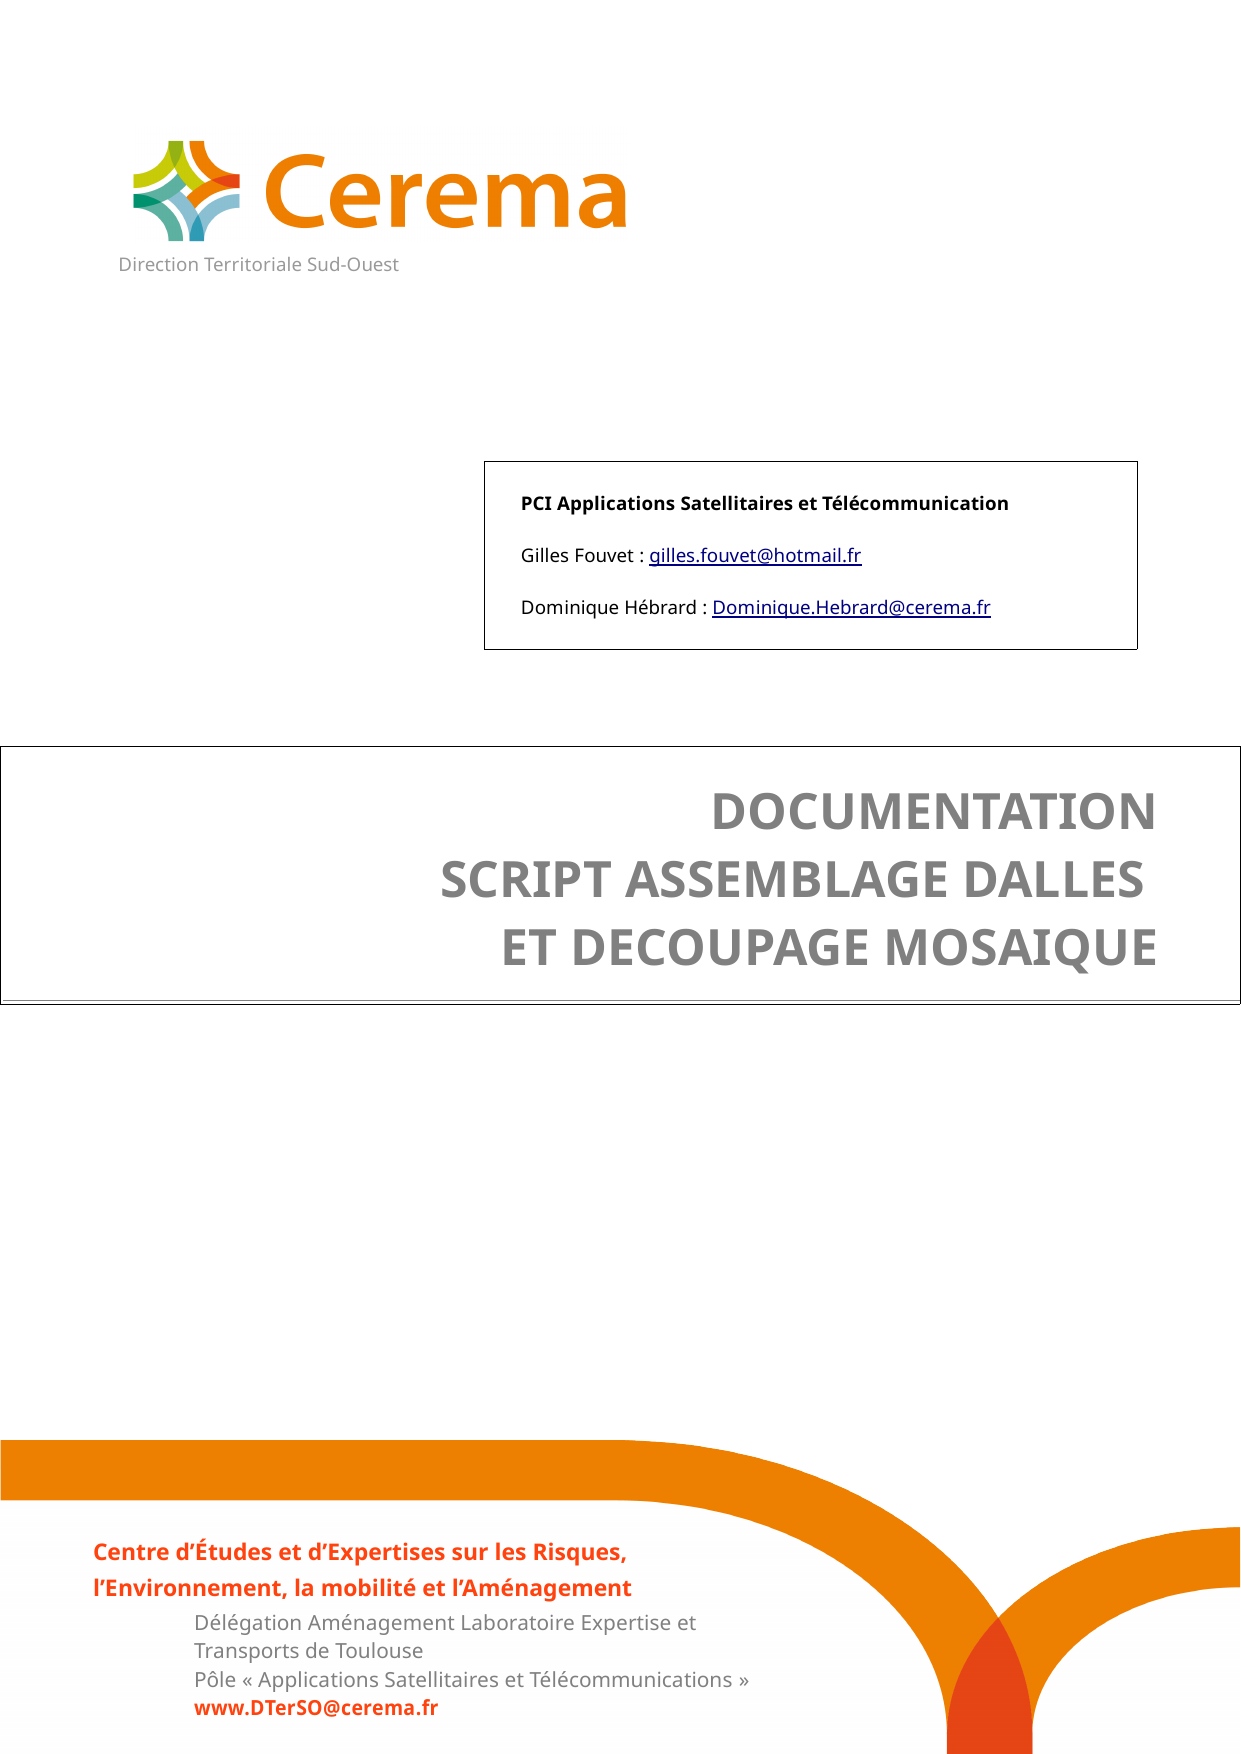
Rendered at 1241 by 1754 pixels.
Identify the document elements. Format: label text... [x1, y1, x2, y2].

text PCI Applications Satellitaires et Télécommunication [487, 490, 1134, 516]
text Dominique Hébrard : Dominique.Hebrard@cerema.fr [487, 594, 1134, 620]
text Centre d’Études et d’Expertises sur les Risques, [93, 1536, 810, 1567]
table_header [86, 1608, 187, 1698]
table_header DOCUMENTATION SCRIPT ASSEMBLAGE DALLES ET DECOUPAGE MOSAIQUE [3, 776, 1240, 1000]
text l’Environnement, la mobilité et l’Aménagement [93, 1572, 810, 1603]
text Gilles Fouvet : gilles.fouvet@hotmail.fr [487, 542, 1134, 568]
picture [133, 125, 629, 243]
table_header Délégation Aménagement Laboratoire Expertise et Transports de Toulouse Pôle « Applications Satellitaires et Télécommunications » www.DTerSO@cerema.fr [187, 1608, 805, 1698]
picture [0, 1440, 1241, 1754]
